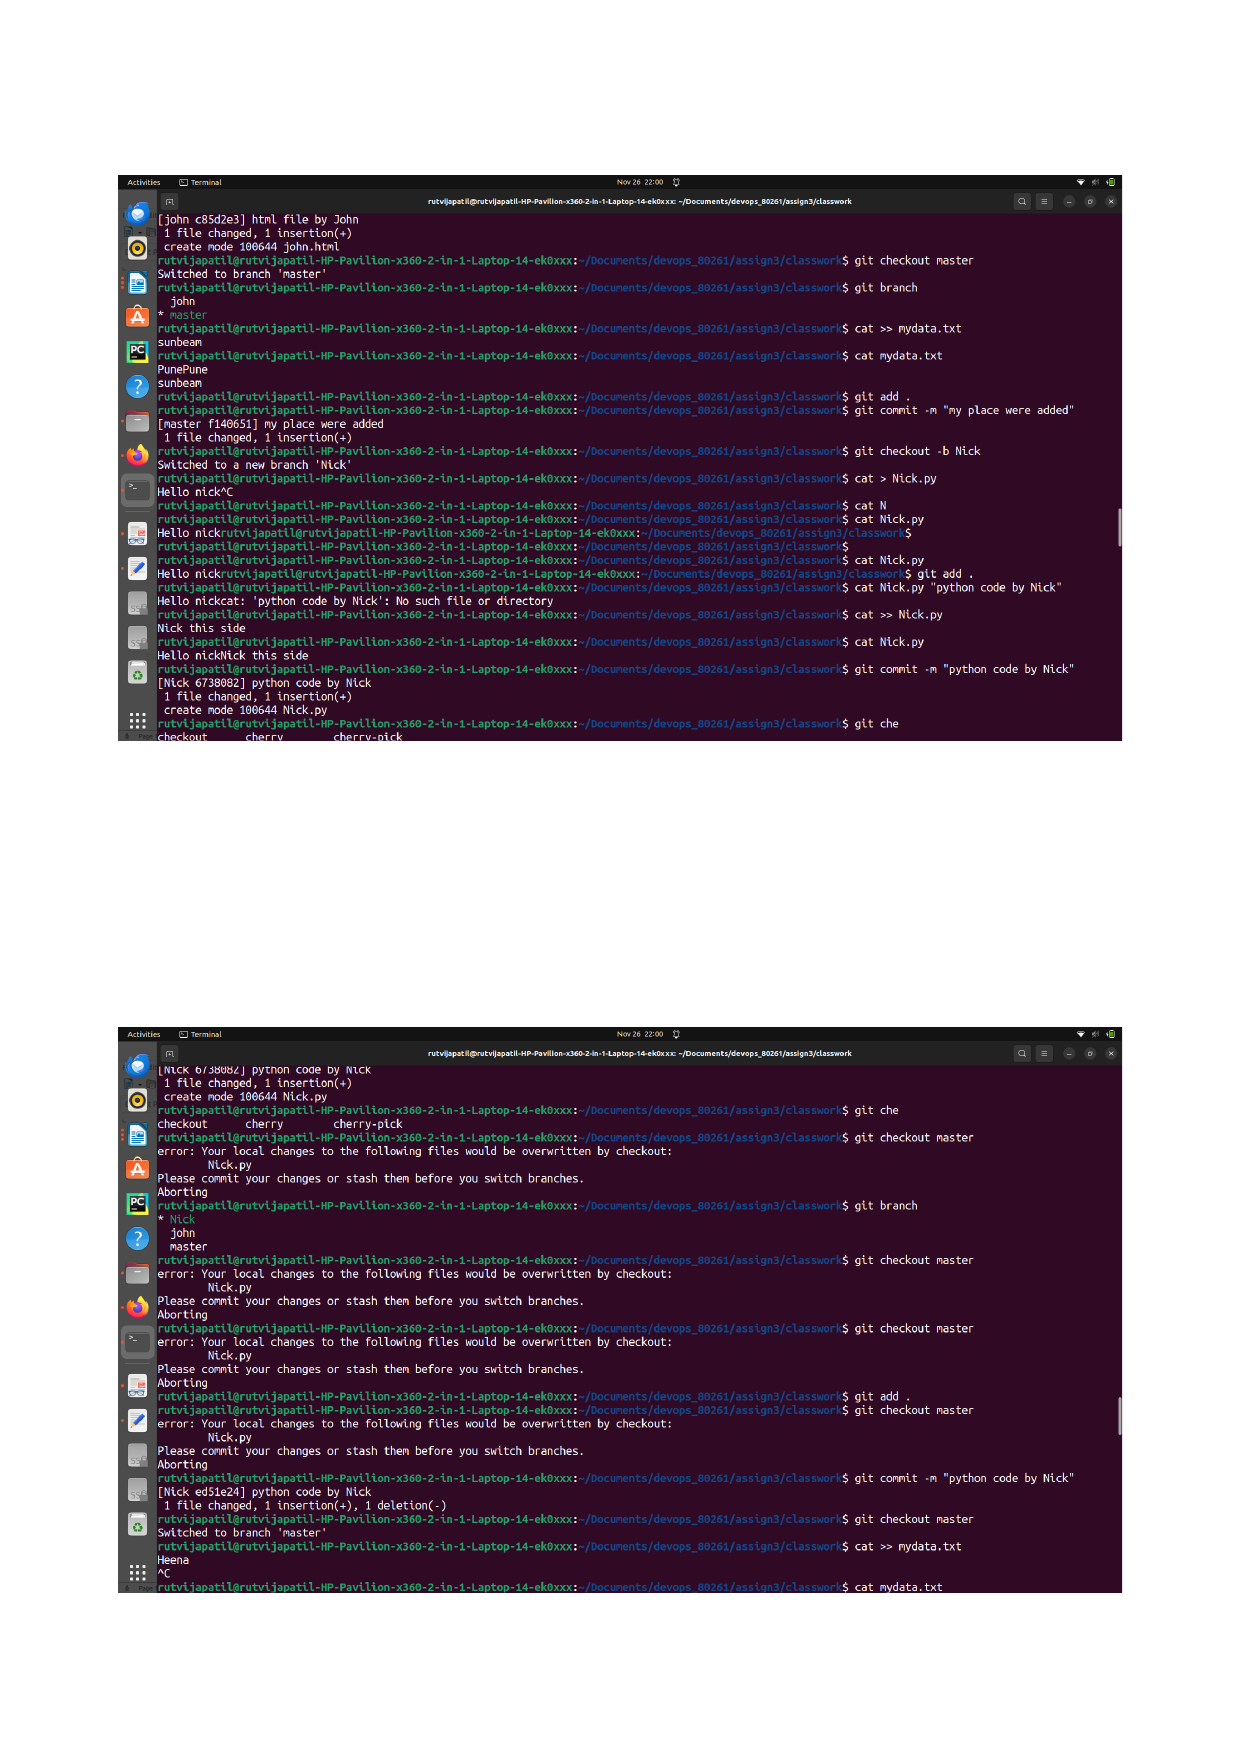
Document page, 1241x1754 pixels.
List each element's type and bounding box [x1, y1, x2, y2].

picture [118, 175, 1123, 741]
picture [118, 1027, 1123, 1593]
